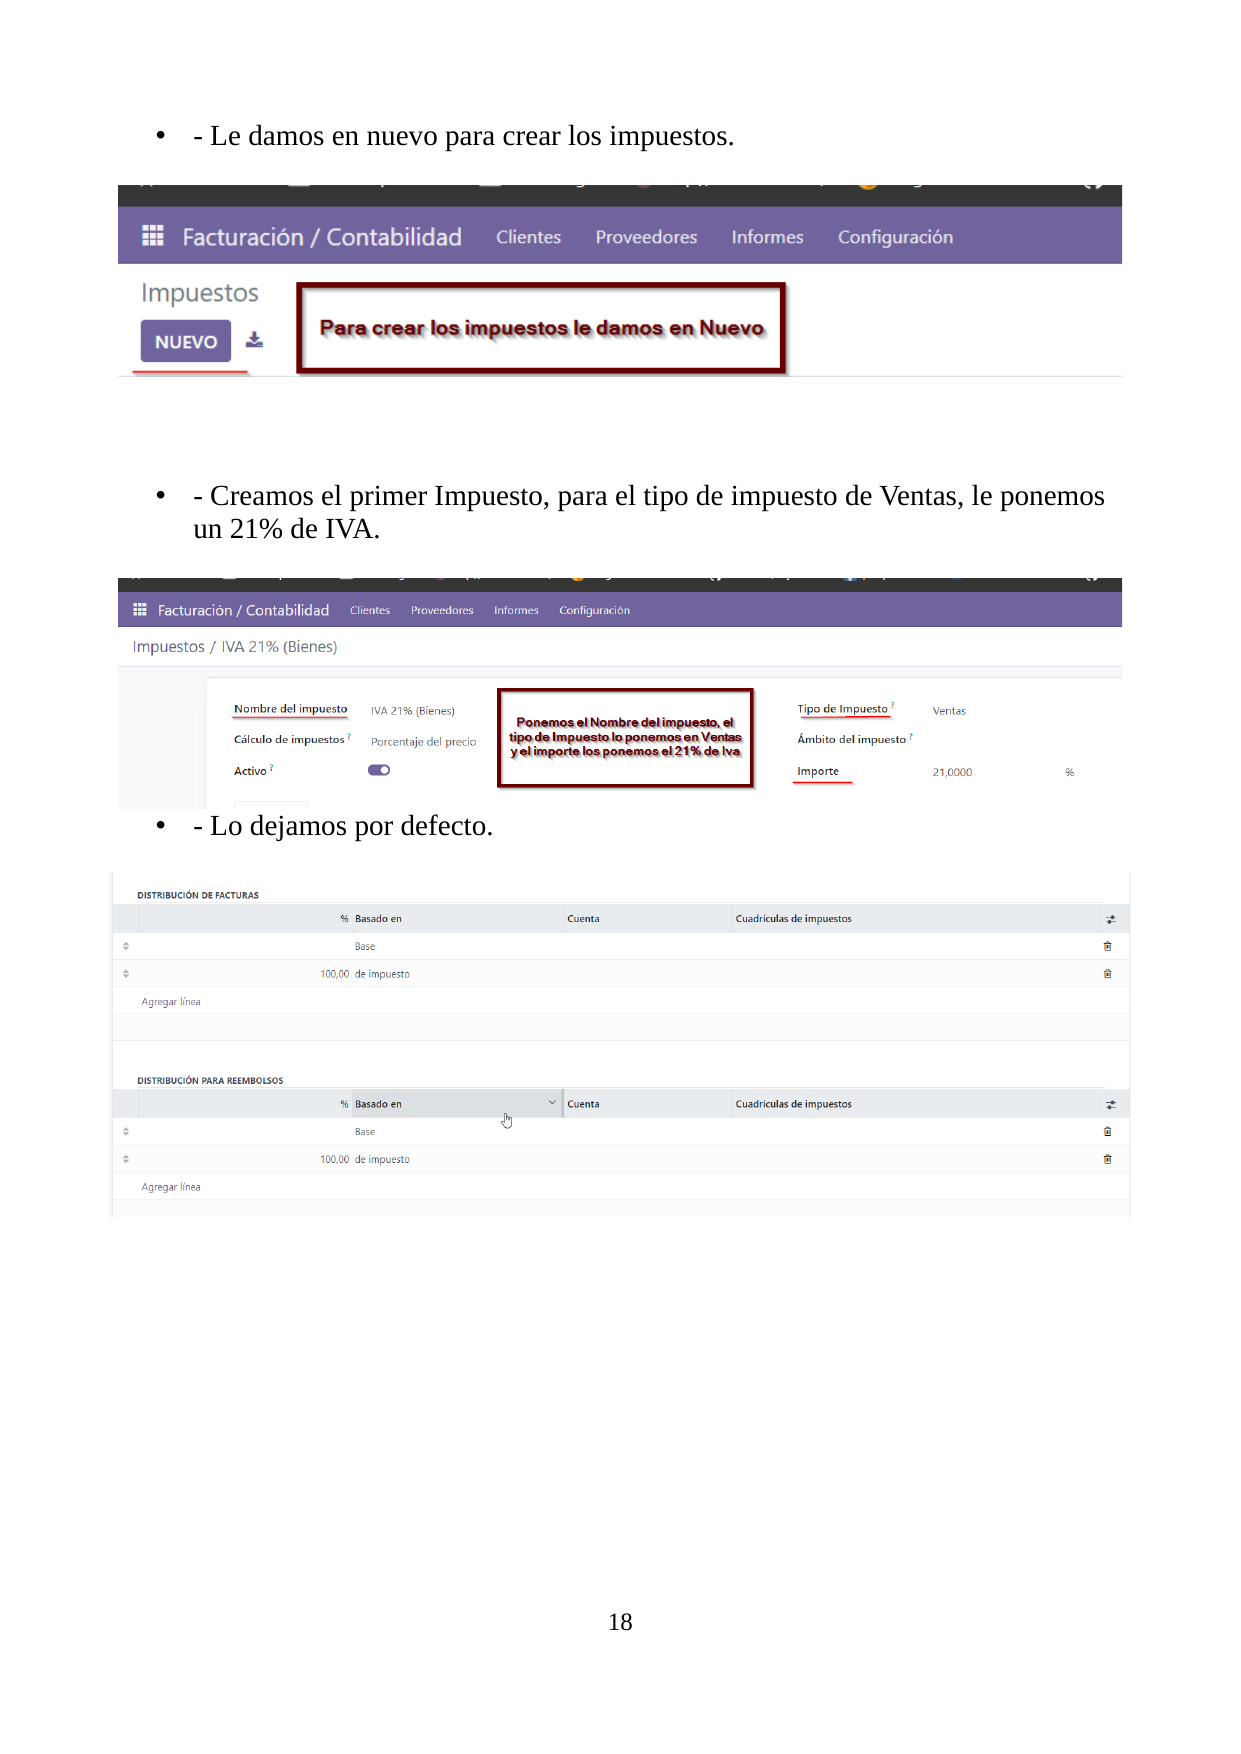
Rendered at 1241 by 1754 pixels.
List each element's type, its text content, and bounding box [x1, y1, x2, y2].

picture [118, 578, 1123, 809]
picture [109, 872, 1131, 1217]
list - Creamos el primer Impuesto, para el tipo de impuesto de Ventas, le ponemos un 21% de IVA. [156, 478, 1122, 545]
list - Le damos en nuevo para crear los impuestos. [156, 118, 1122, 152]
list - Lo dejamos por defecto. [156, 809, 1122, 842]
picture [118, 185, 1123, 377]
